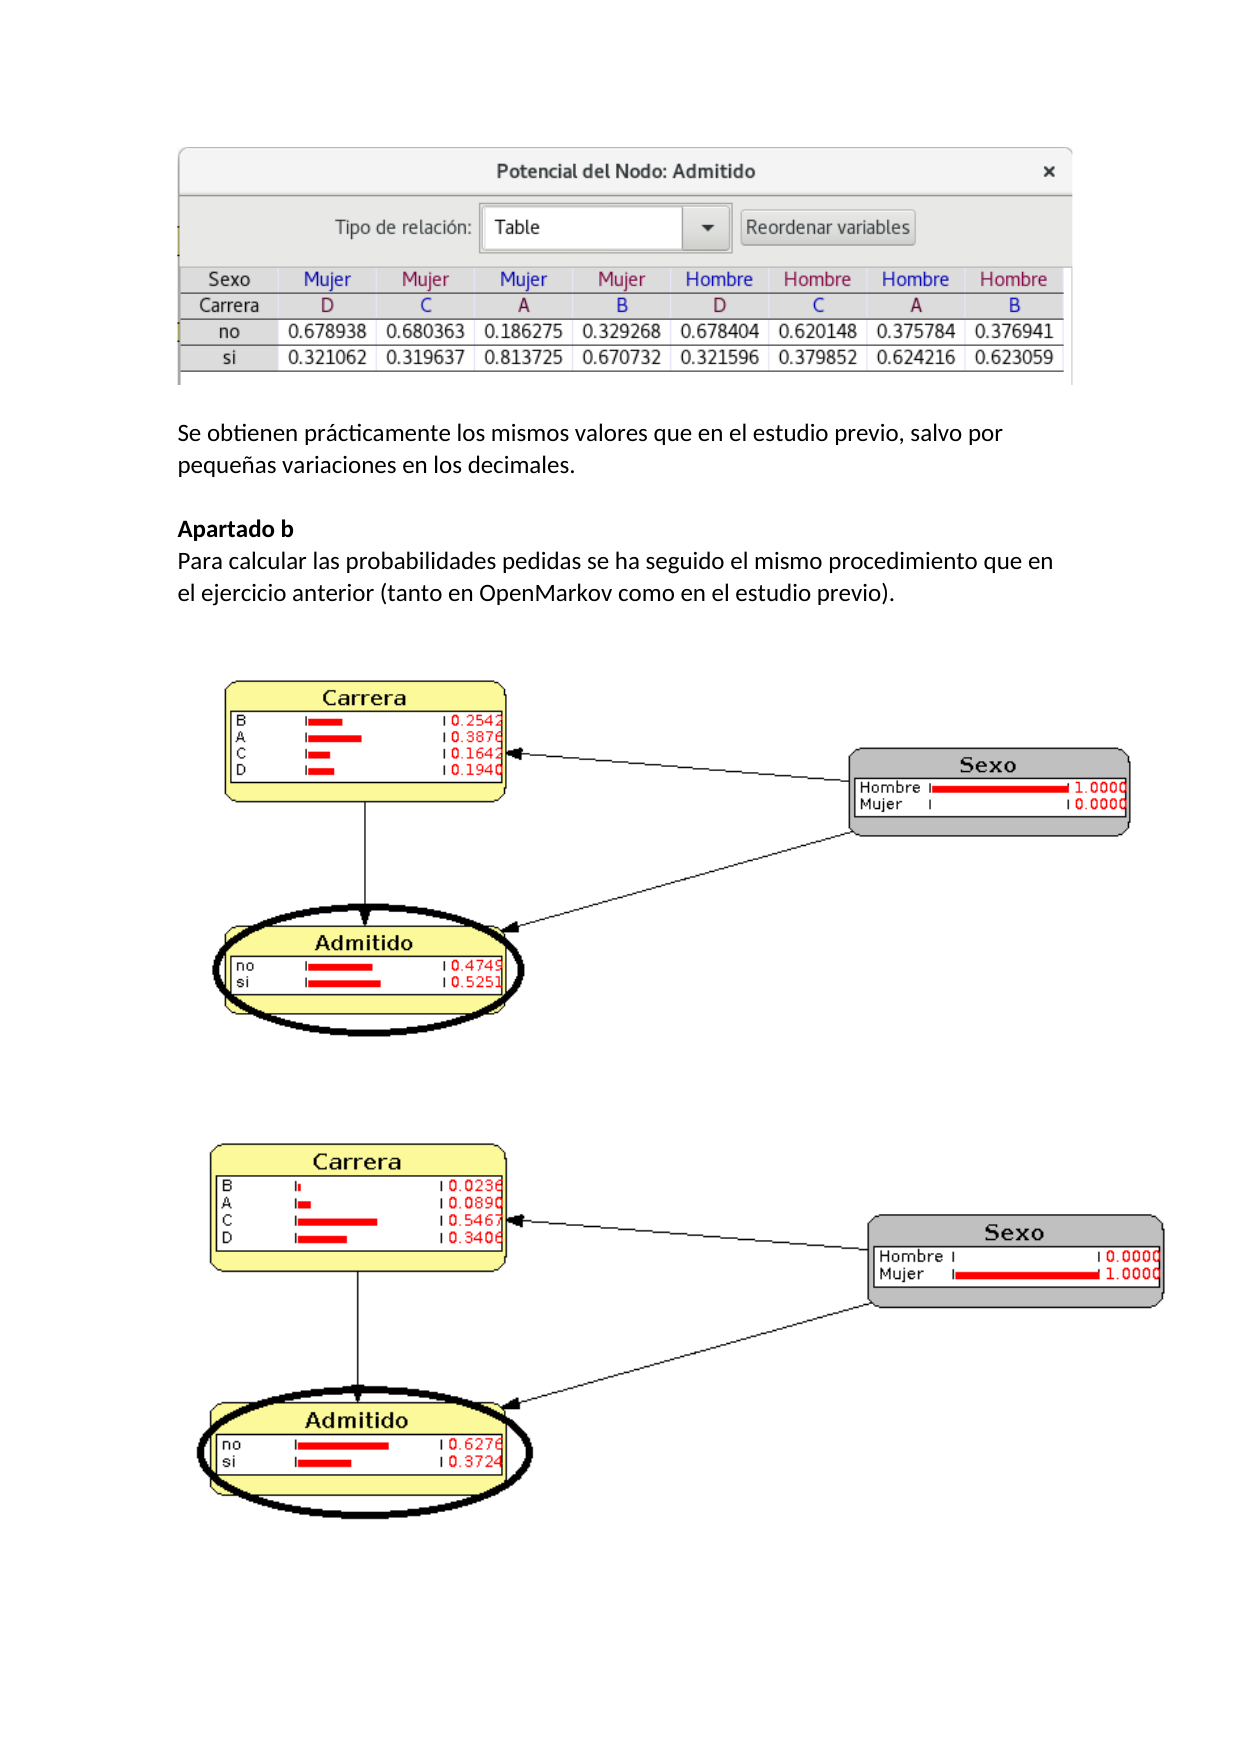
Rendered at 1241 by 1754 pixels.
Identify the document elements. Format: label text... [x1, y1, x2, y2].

text Para calcular las probabilidades pedidas se ha seguido el mismo procedimiento que en el ejercicio anterior (tanto en OpenMarkov como en el estudio previo). [177, 546, 1063, 608]
text Se obtienen prácticamente los mismos valores que en el estudio previo, salvo por pequeñas variaciones en los decimales. [177, 418, 1063, 480]
text Apartado b [177, 513, 1063, 544]
